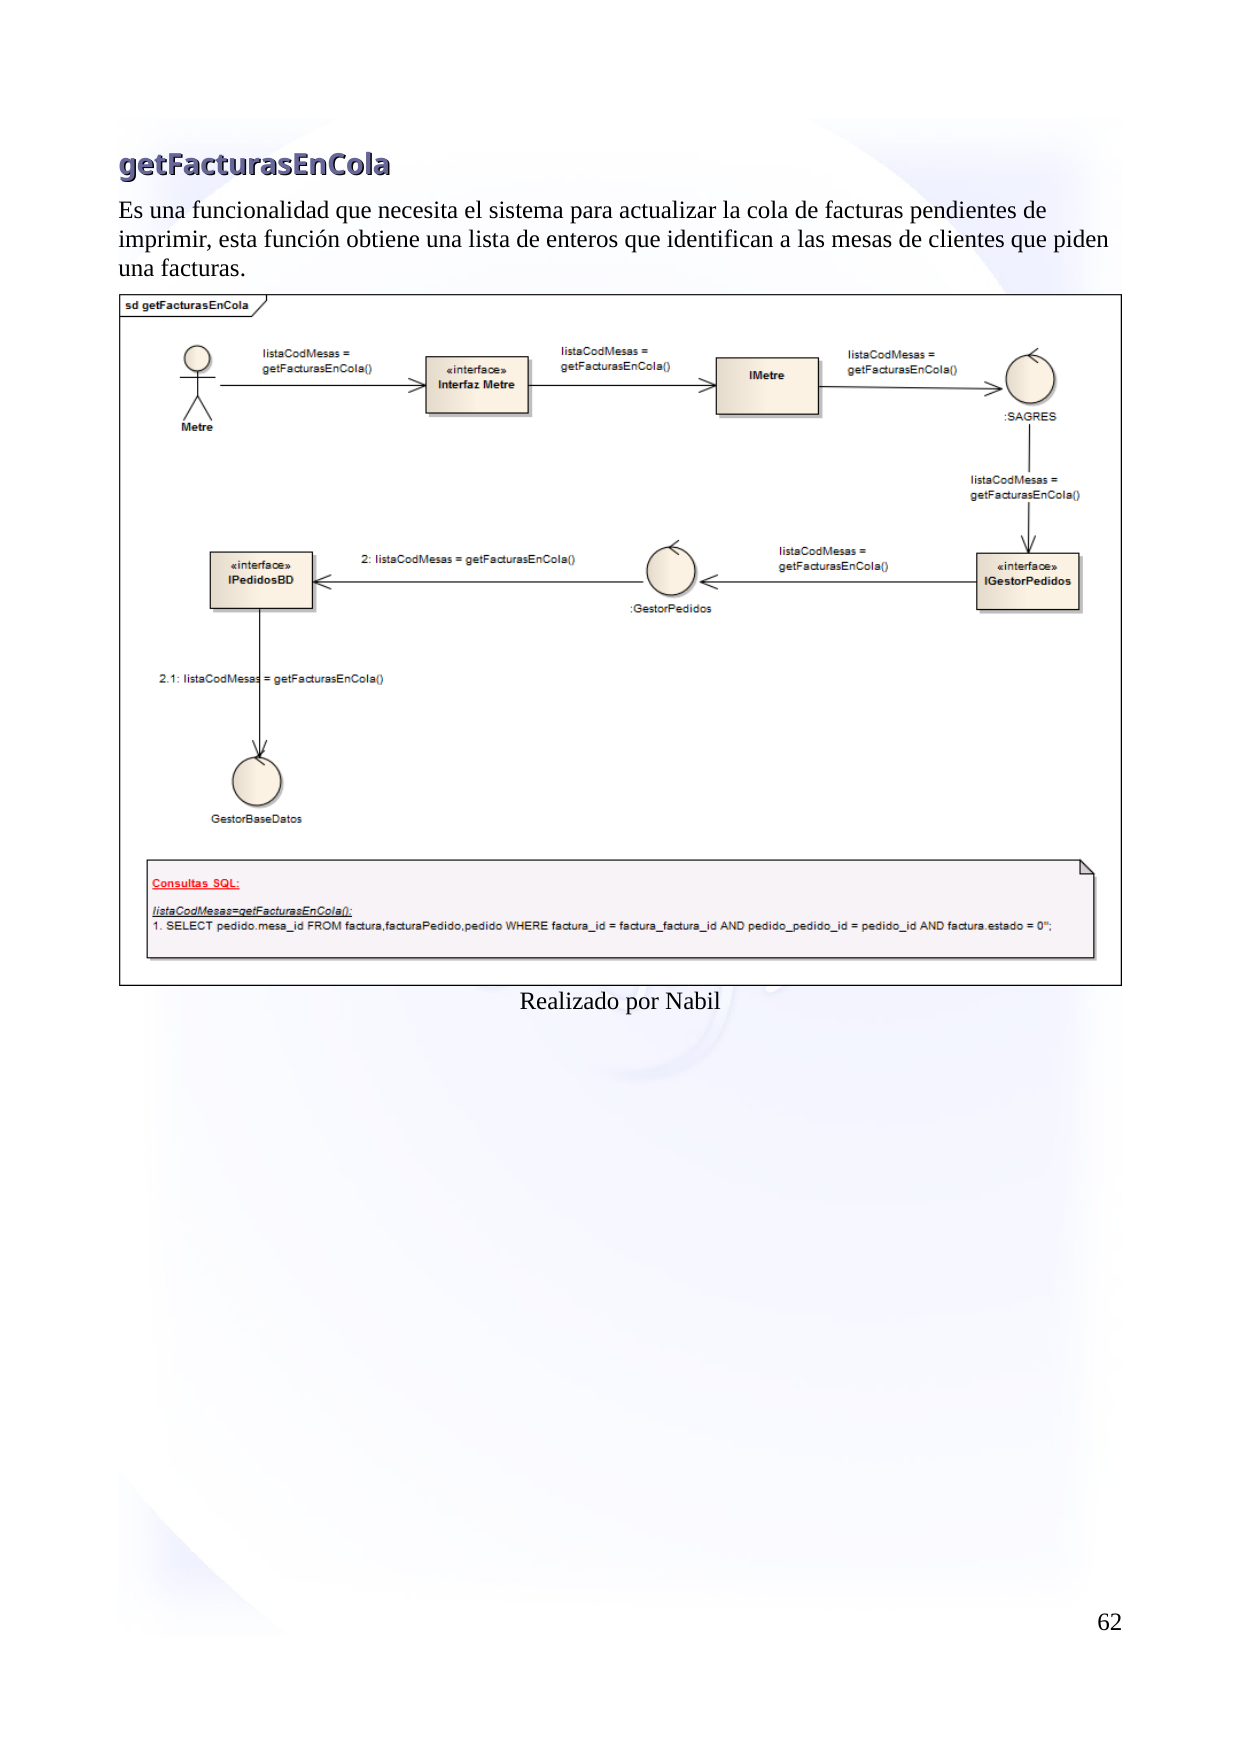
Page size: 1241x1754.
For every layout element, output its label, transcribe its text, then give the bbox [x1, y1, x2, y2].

subtitle getFacturasEnCola [118, 143, 1122, 183]
picture [118, 282, 1122, 986]
text Es una funcionalidad que necesita el sistema para actualizar la cola de facturas pendientes de imprimir, esta función obtiene una lista de enteros que identifican a las mesas de clientes que piden una facturas. [118, 195, 1122, 282]
text Realizado por Nabil [118, 986, 1122, 1014]
picture [118, 1014, 1122, 1636]
picture [118, 183, 1122, 195]
picture [118, 118, 1122, 143]
